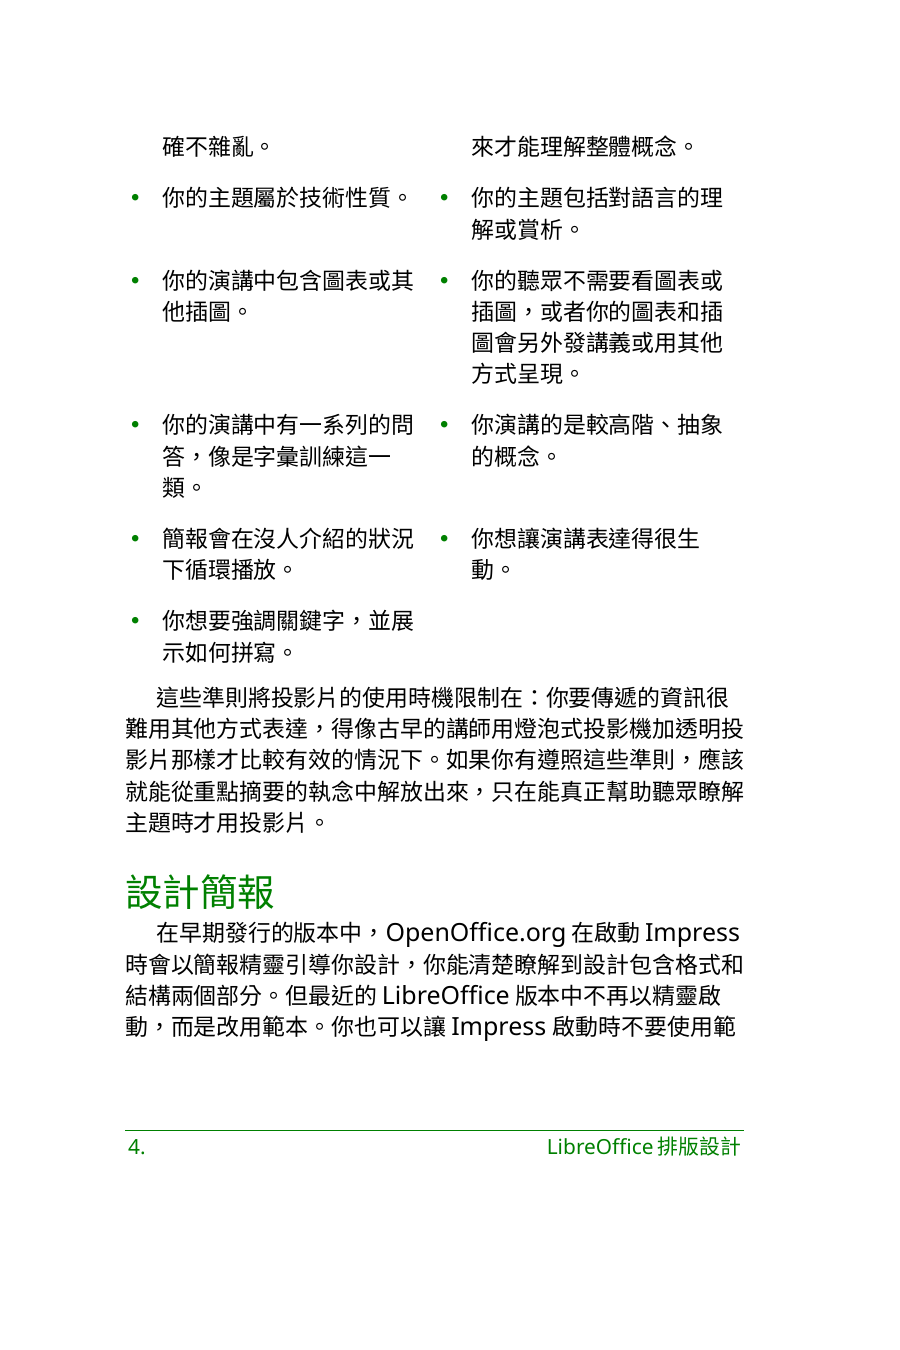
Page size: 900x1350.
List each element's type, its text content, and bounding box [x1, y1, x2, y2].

table_cell 你的主題屬於技術性質。 [125, 176, 434, 258]
table_cell [434, 599, 744, 681]
table_cell 你的聽眾不需要看圖表或插圖，或者你的圖表和插圖會另外發講義或用其他方式呈現。 [434, 258, 744, 403]
table_cell 你的演講中有一系列的問答，像是字彙訓練這一類。 [125, 403, 434, 517]
table_cell 你演講的是較高階、抽象的概念。 [434, 403, 744, 517]
text 在早期發行的版本中，OpenOffice.org在啟動Impress時會以簡報精靈引導你設計，你能清楚瞭解到設計包含格式和結構兩個部分。但最近的LibreOffice版本中不再以精靈啟動，而是改用範本。你也可以讓 Impress 啟動時不要使用範 [125, 917, 744, 1042]
table_cell 確不雜亂。 [125, 125, 434, 176]
table_cell 來才能理解整體概念。 [434, 125, 744, 176]
table_cell 你想讓演講表達得很生動。 [434, 517, 744, 599]
subtitle 設計簡報 [125, 862, 744, 917]
table_cell 你的主題包括對語言的理解或賞析。 [434, 176, 744, 258]
table_cell 你的演講中包含圖表或其他插圖。 [125, 258, 434, 403]
table_cell 你想要強調關鍵字，並展示如何拼寫。 [125, 599, 434, 681]
text 這些準則將投影片的使用時機限制在：你要傳遞的資訊很難用其他方式表達，得像古早的講師用燈泡式投影機加透明投影片那樣才比較有效的情況下。如果你有遵照這些準則，應該就能從重點摘要的執念中解放出來，只在能真正幫助聽眾瞭解主題時才用投影片。 [125, 681, 744, 837]
table_cell 簡報會在沒人介紹的狀況下循環播放。 [125, 517, 434, 599]
